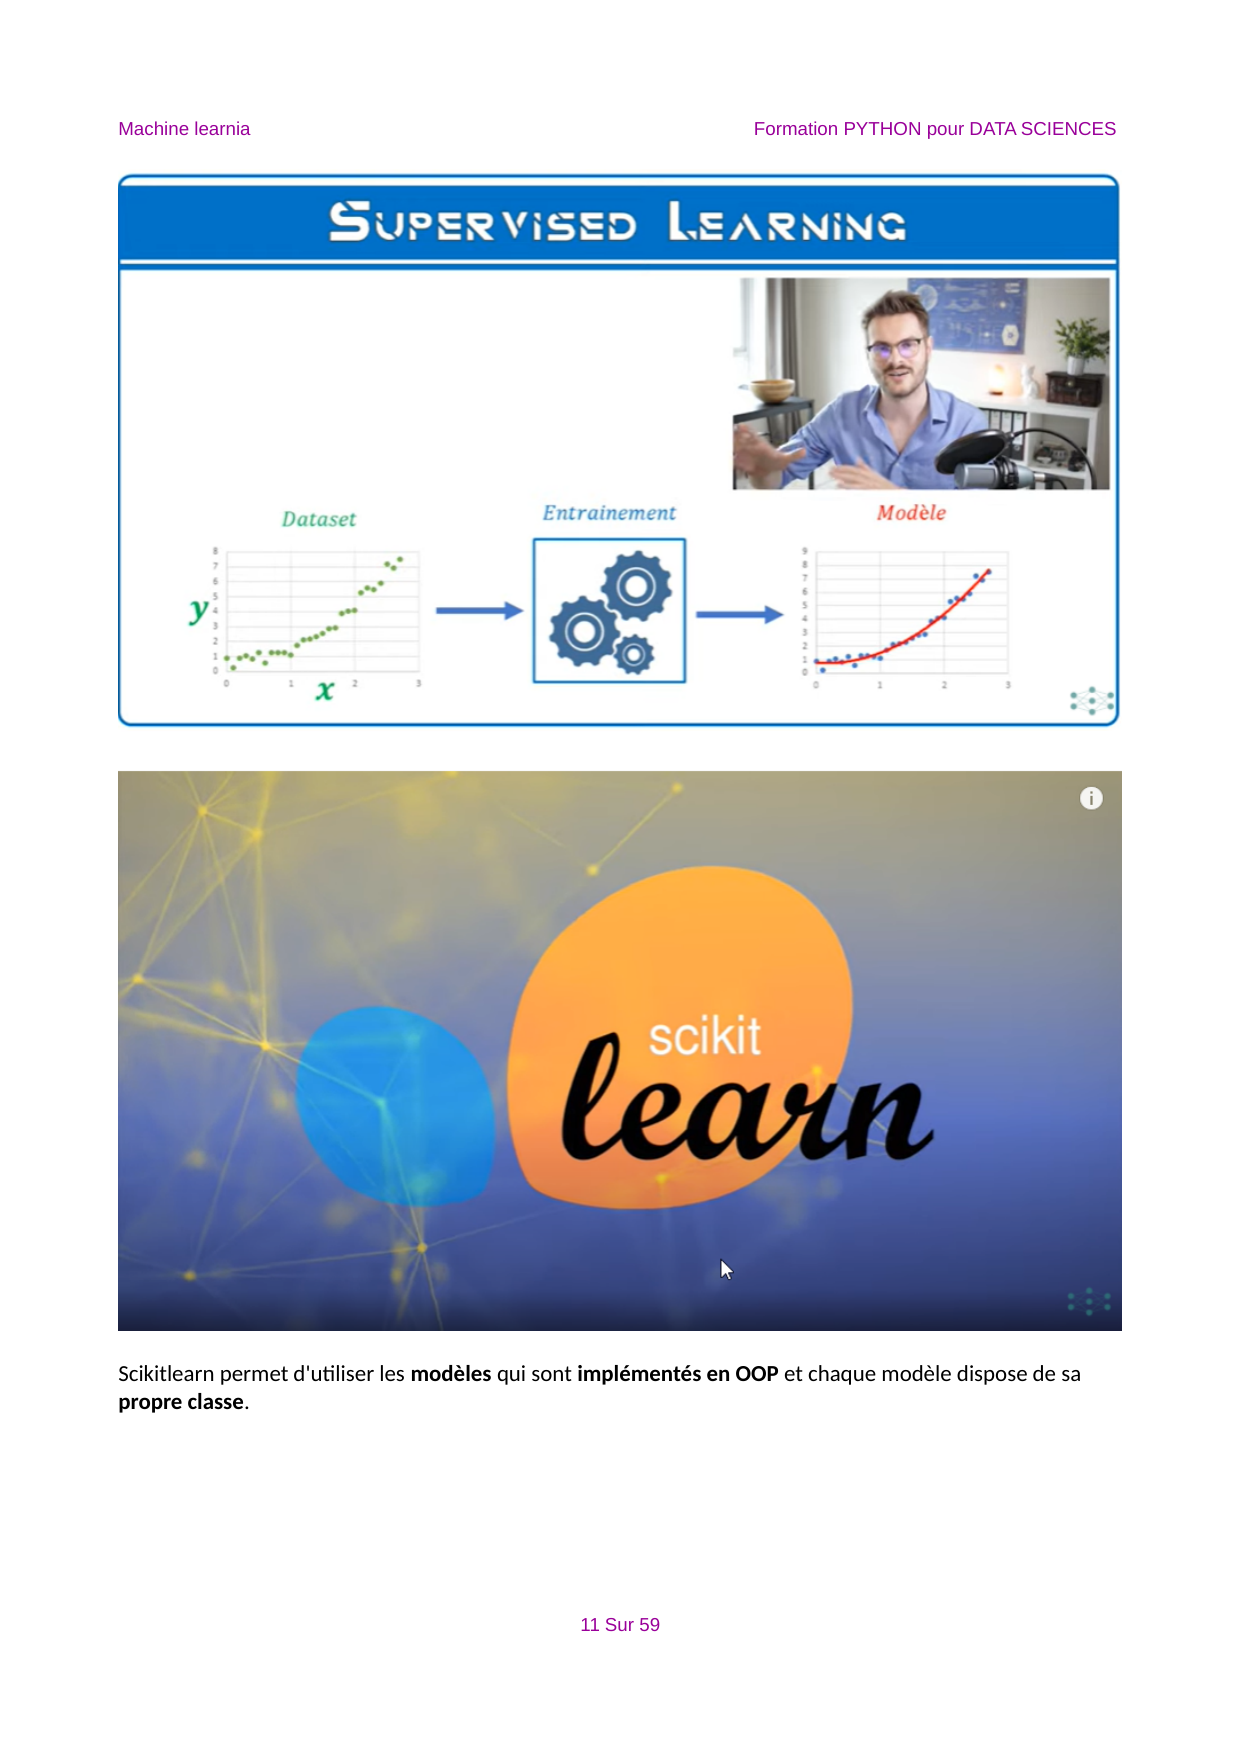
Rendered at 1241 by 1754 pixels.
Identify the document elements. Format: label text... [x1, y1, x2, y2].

text Scikitlearn permet d'utiliser les modèles qui sont implémentés en OOP et chaque modèle dispose de sa propre classe. [118, 1359, 1122, 1415]
picture [118, 169, 1122, 733]
picture [118, 770, 1122, 1331]
